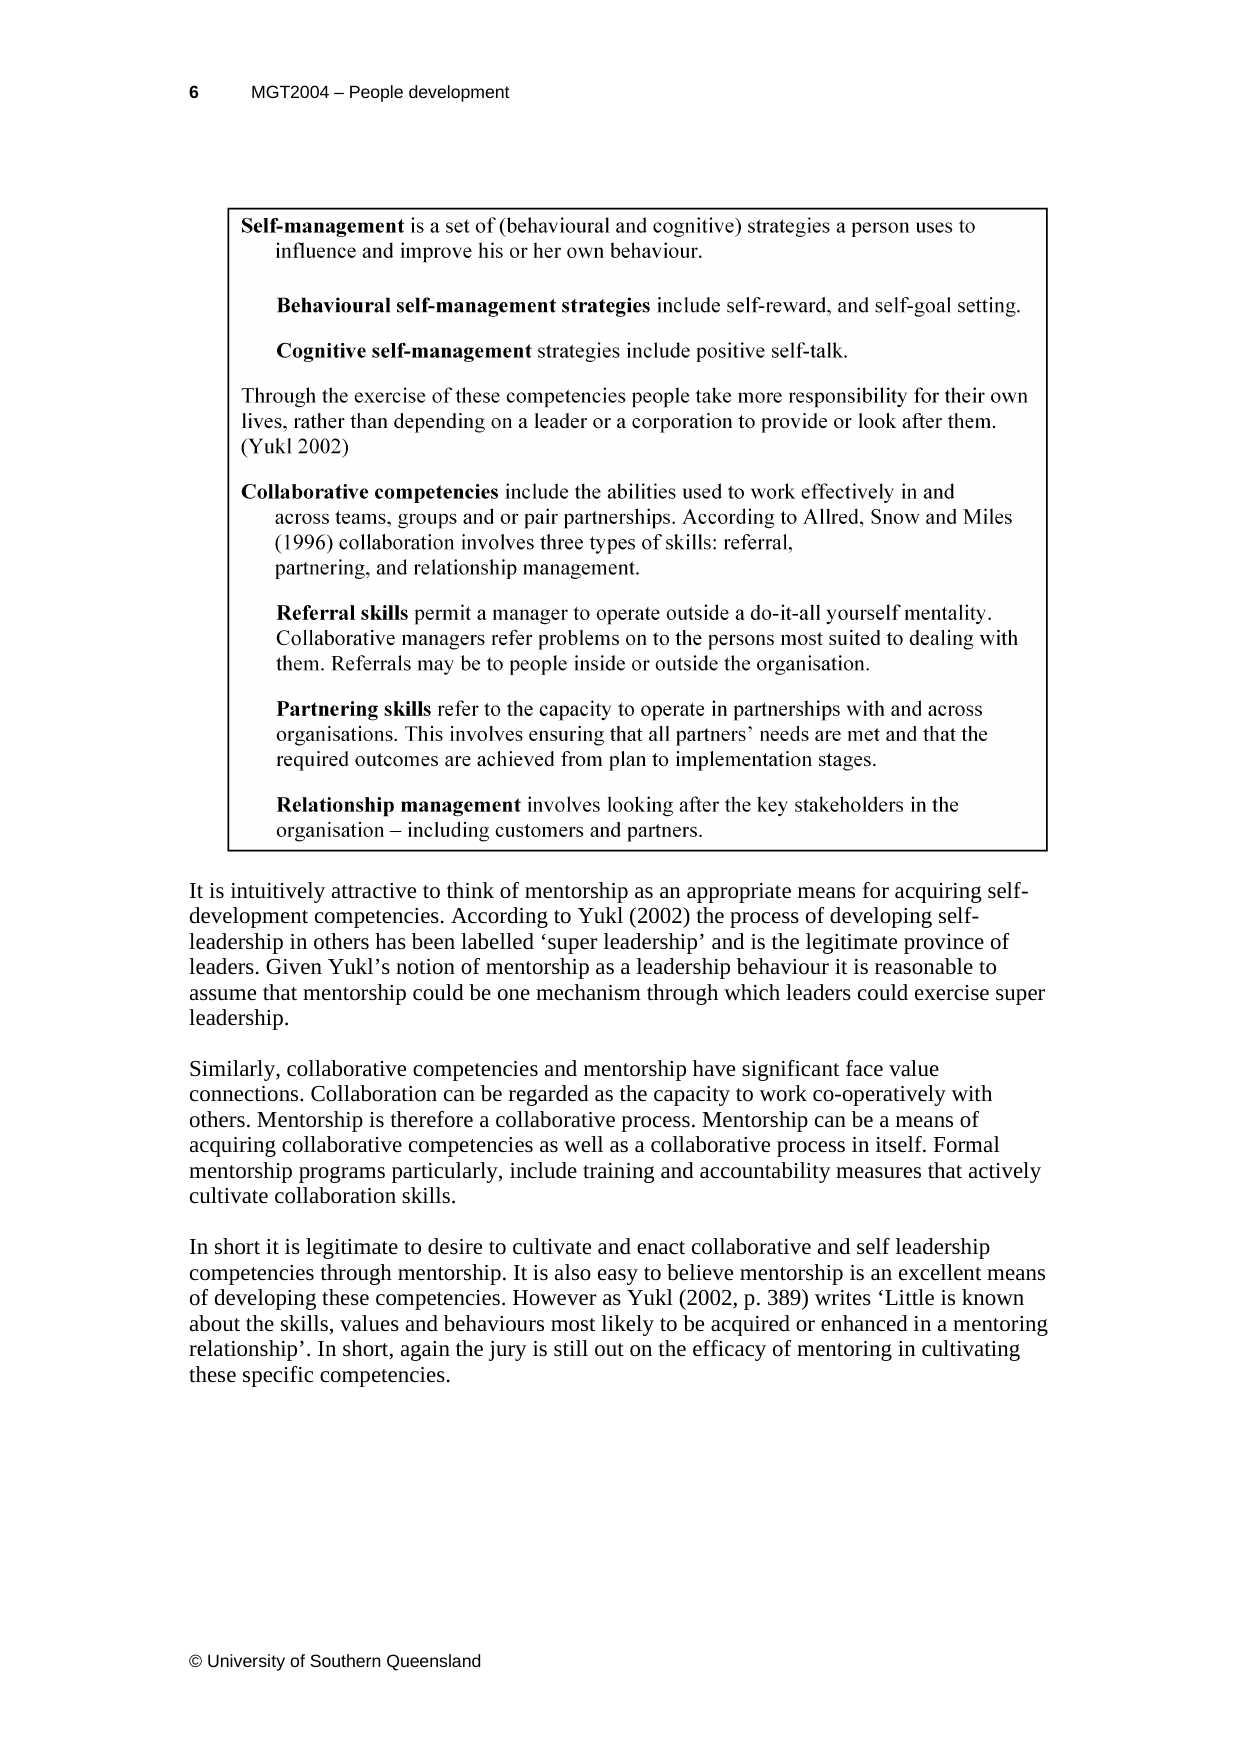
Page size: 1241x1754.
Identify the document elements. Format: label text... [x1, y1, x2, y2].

text In short it is legitimate to desire to cultivate and enact collaborative and self leadership competencies through mentorship. It is also easy to believe mentorship is an excellent means of developing these competencies. However as Yukl (2002, p. 389) writes ‘Little is known about the skills, values and behaviours most likely to be acquired or enhanced in a mentoring relationship’. In short, again the jury is still out on the efficacy of mentoring in cultivating these specific competencies. [189, 1234, 1051, 1387]
text Similarly, collaborative competencies and mentorship have significant face value connections. Collaboration can be regarded as the capacity to work co-operatively with others. Mentorship is therefore a collaborative process. Mentorship can be a means of acquiring collaborative competencies as well as a collaborative process in itself. Formal mentorship programs particularly, include training and accountability measures that actively cultivate collaboration skills. [189, 1056, 1051, 1209]
picture [224, 206, 1049, 853]
text It is intuitively attractive to think of mentorship as an appropriate means for acquiring self-development competencies. According to Yukl (2002) the process of developing self-leadership in others has been labelled ‘super leadership’ and is the legitimate province of leaders. Given Yukl’s notion of mentorship as a leadership behaviour it is reasonable to assume that mentorship could be one mechanism through which leaders could exercise super leadership. [189, 878, 1051, 1031]
